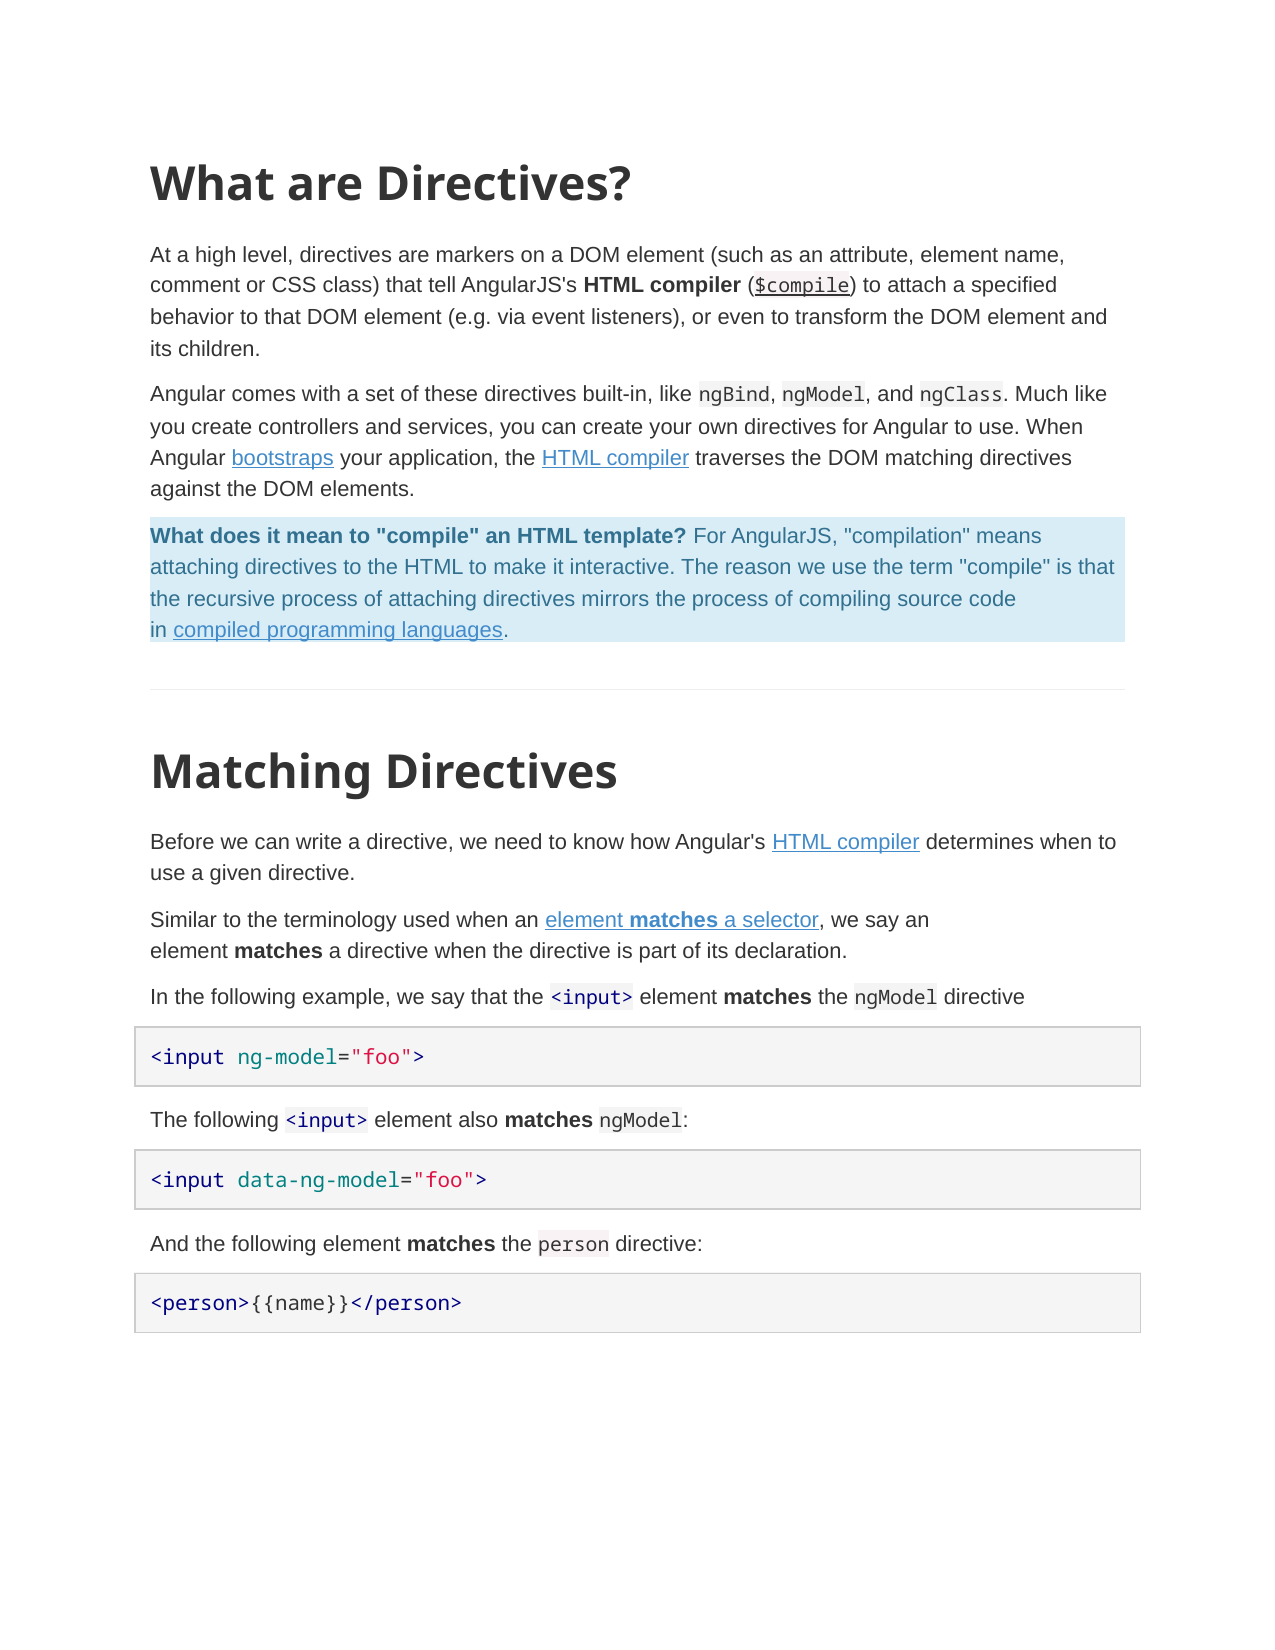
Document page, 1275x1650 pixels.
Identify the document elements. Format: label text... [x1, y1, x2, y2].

subtitle Matching Directives [150, 690, 1125, 802]
text Similar to the terminology used when an element matches a selector, we say an element matches a directive when the directive is part of its declaration. [150, 901, 1125, 963]
text What are Directives? [150, 150, 1125, 214]
text <person>{{name}}</person> [136, 1274, 1140, 1332]
text What does it mean to "compile" an HTML template? For AngularJS, "compilation" means attaching directives to the HTML to make it interactive. The reason we use the term "compile" is that the recursive process of attaching directives mirrors the process of compiling source code in compiled programming languages. [150, 517, 1125, 642]
text The following <input> element also matches ngModel: [150, 1102, 1125, 1133]
text Before we can write a directive, we need to know how Angular's HTML compiler determines when to use a given directive. [150, 823, 1125, 885]
text In the following example, we say that the <input> element matches the ngModel directive [150, 979, 1125, 1010]
text At a high level, directives are markers on a DOM element (such as an attribute, element name, comment or CSS class) that tell AngularJS's HTML compiler ($compile) to attach a specified behavior to that DOM element (e.g. via event listeners), or even to transform the DOM element and its children. [150, 236, 1125, 361]
text <input ng-model="foo"> [136, 1028, 1140, 1085]
text Angular comes with a set of these directives built-in, like ngBind, ngModel, and ngClass. Much like you create controllers and services, you can create your own directives for Angular to use. When Angular bootstraps your application, the HTML compiler traverses the DOM matching directives against the DOM elements. [150, 376, 1125, 501]
text <input data-ng-model="foo"> [136, 1151, 1140, 1208]
text And the following element matches the person directive: [150, 1226, 1125, 1257]
